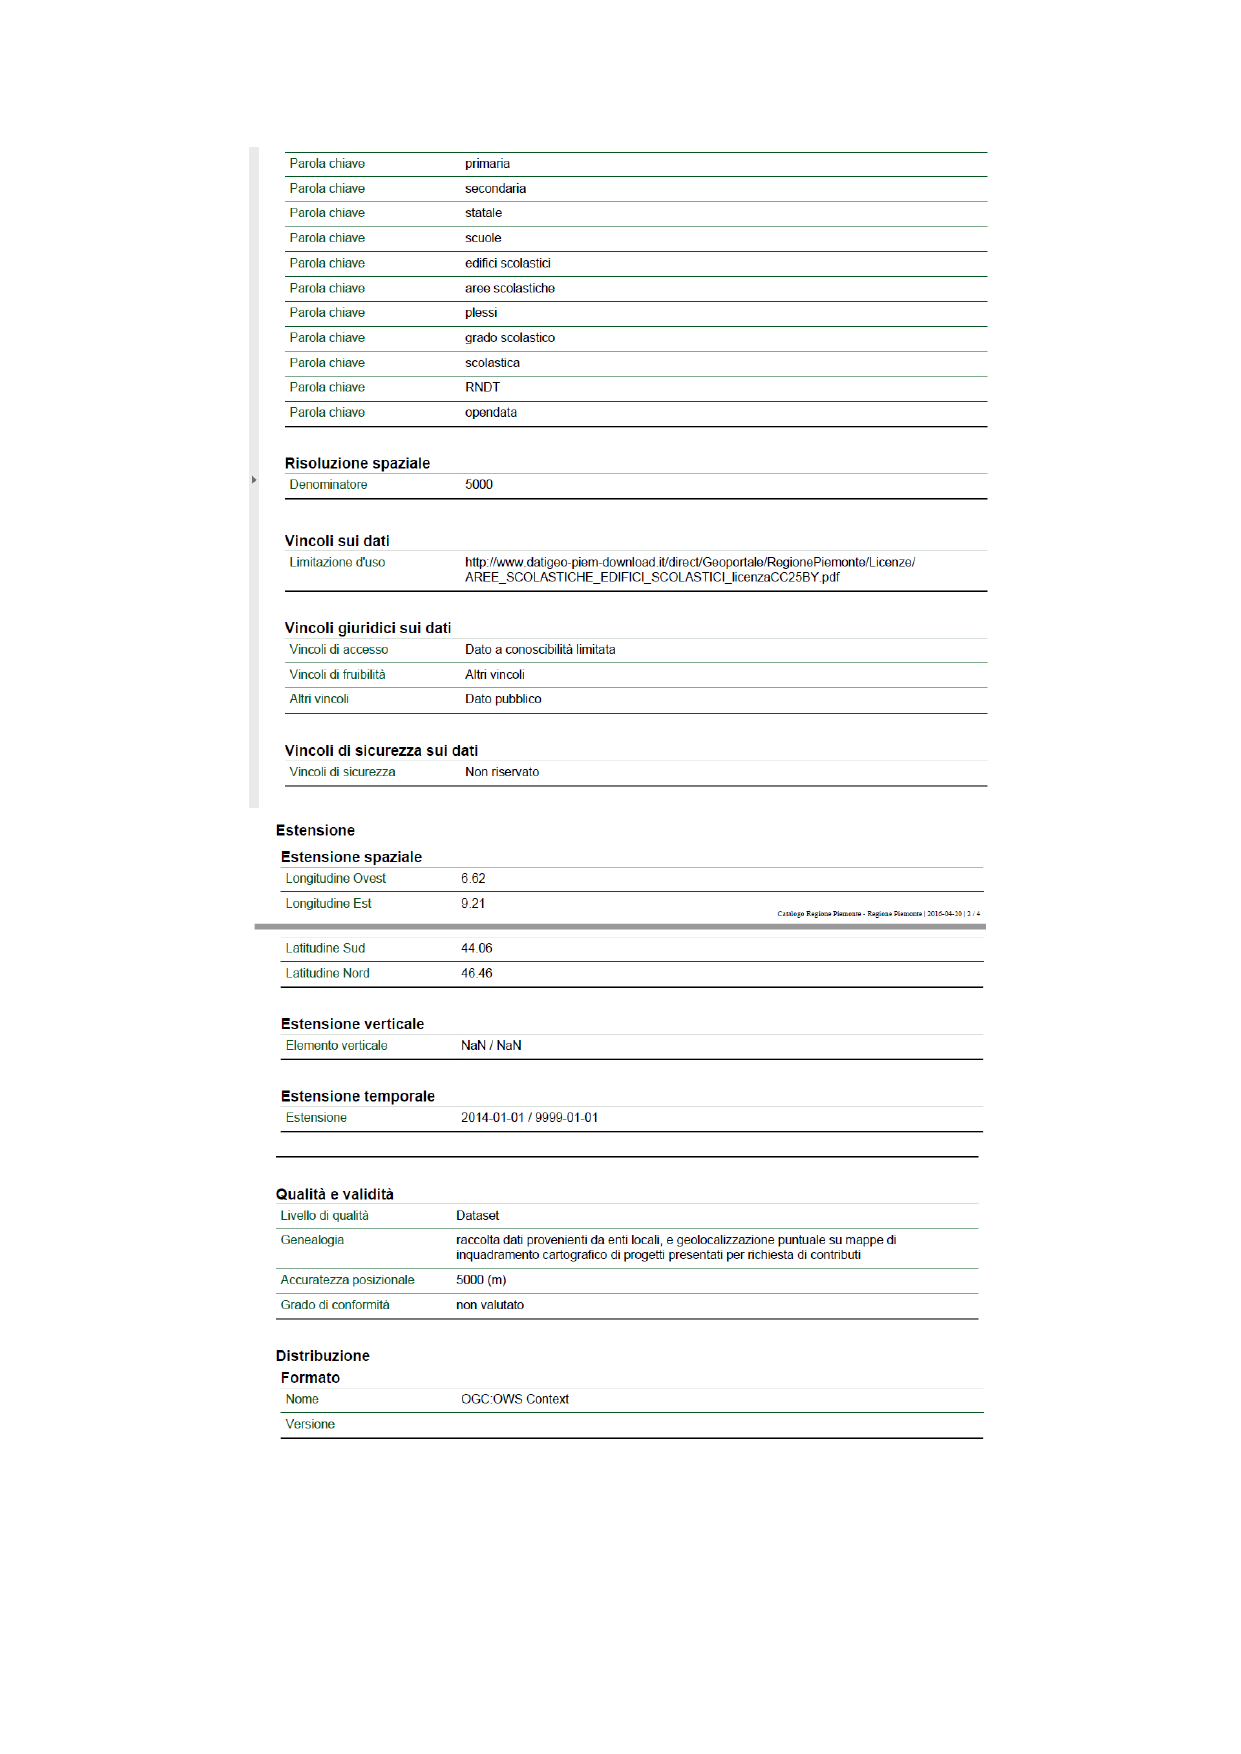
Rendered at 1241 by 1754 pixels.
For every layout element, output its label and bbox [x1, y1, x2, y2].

picture [254, 816, 986, 1456]
picture [249, 147, 992, 808]
